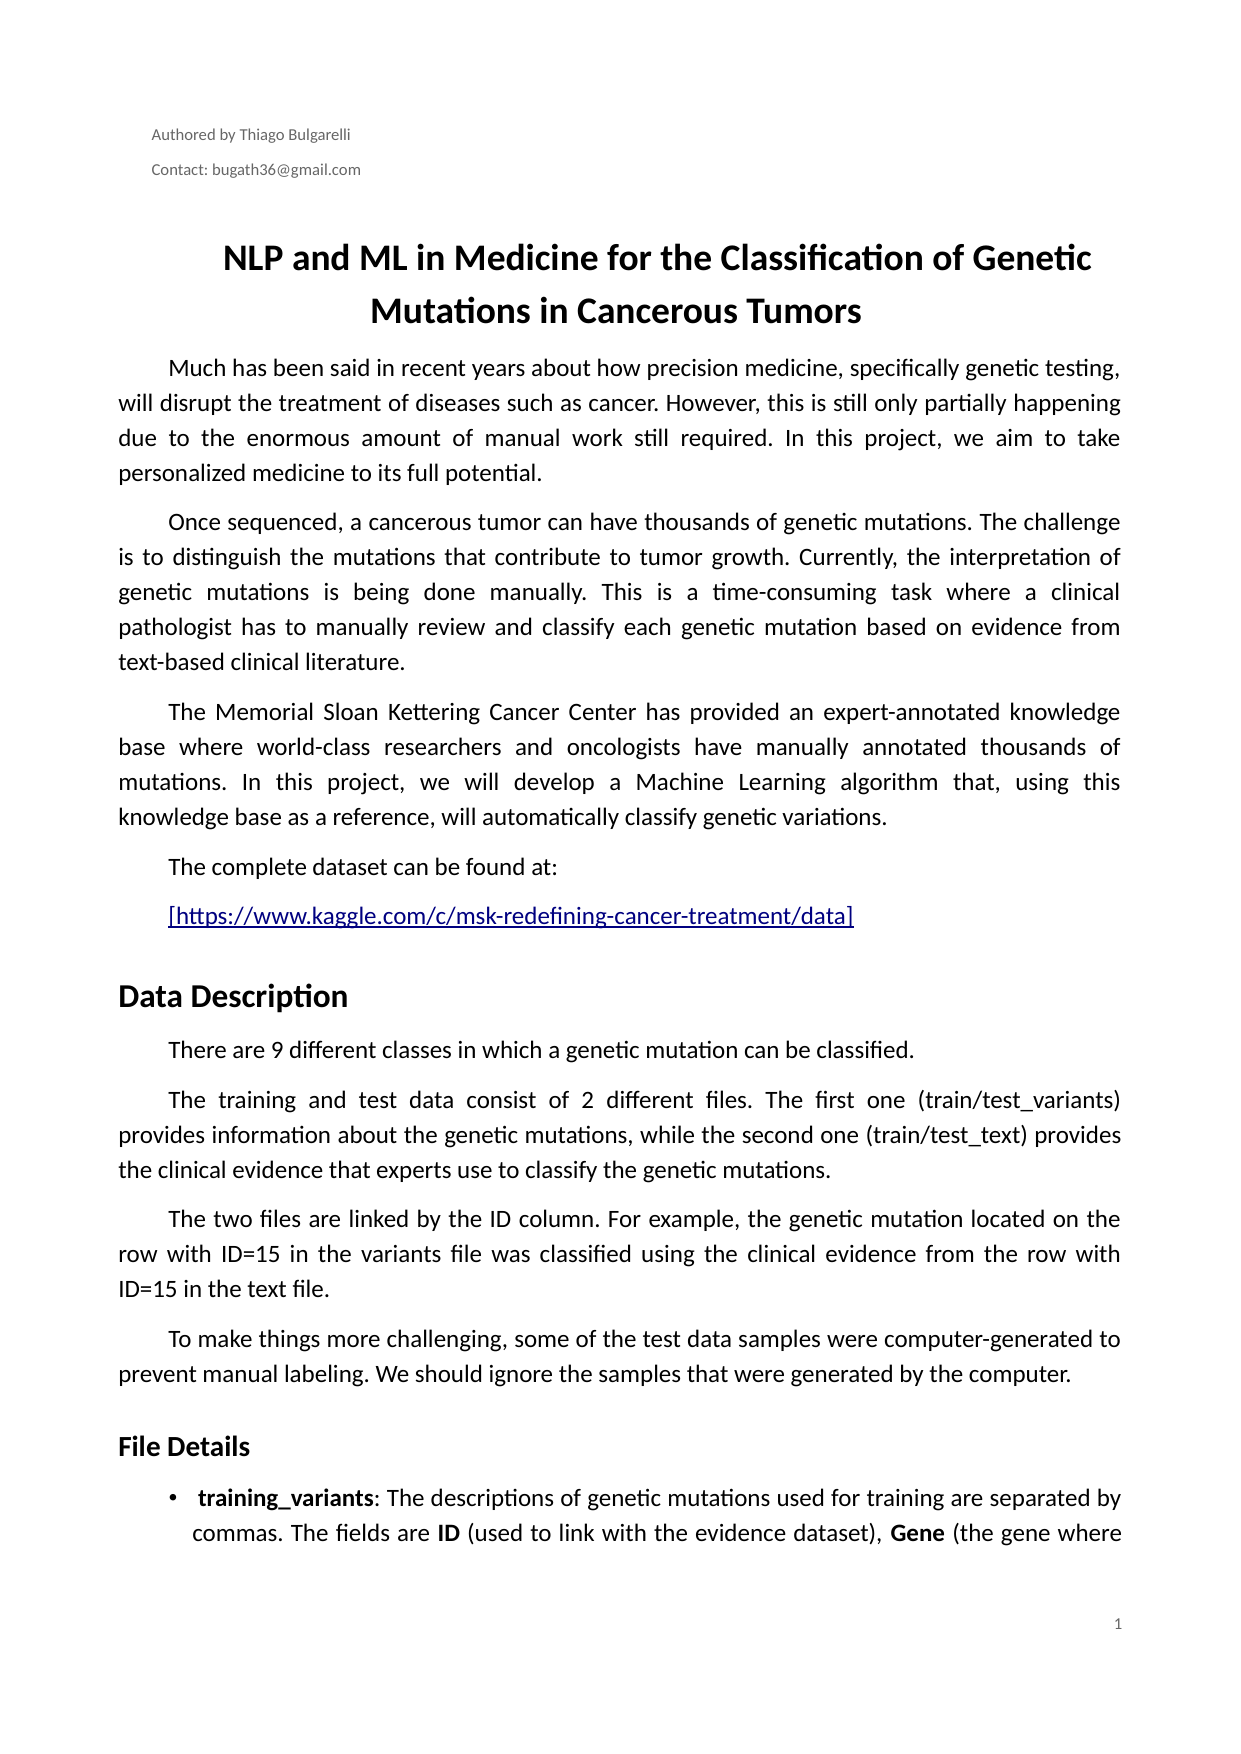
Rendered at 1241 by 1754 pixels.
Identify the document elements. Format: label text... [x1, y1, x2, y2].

text [https://www.kaggle.com/c/msk-redefining-cancer-treatment/data] [118, 900, 1122, 931]
subtitle Data Description [118, 975, 1122, 1016]
text The Memorial Sloan Kettering Cancer Center has provided an expert-annotated knowledge base where world-class researchers and oncologists have manually annotated thousands of mutations. In this project, we will develop a Machine Learning algorithm that, using this knowledge base as a reference, will automatically classify genetic variations. [118, 696, 1122, 832]
title NLP and ML in Medicine for the Classification of Genetic Mutations in Cancerous Tumors [118, 234, 1122, 333]
text Once sequenced, a cancerous tumor can have thousands of genetic mutations. The challenge is to distinguish the mutations that contribute to tumor growth. Currently, the interpretation of genetic mutations is being done manually. This is a time-consuming task where a clinical pathologist has to manually review and classify each genetic mutation based on evidence from text-based clinical literature. [118, 507, 1122, 677]
text To make things more challenging, some of the test data samples were computer-generated to prevent manual labeling. We should ignore the samples that were generated by the computer. [118, 1323, 1122, 1388]
text Much has been said in recent years about how precision medicine, specifically genetic testing, will disrupt the treatment of diseases such as cancer. However, this is still only partially happening due to the enormous amount of manual work still required. In this project, we aim to take personalized medicine to its full potential. [118, 352, 1122, 487]
text The complete dataset can be found at: [118, 851, 1122, 881]
text There are 9 different classes in which a genetic mutation can be classified. [118, 1034, 1122, 1065]
subtitle File Details [118, 1428, 1122, 1464]
text The training and test data consist of 2 different files. The first one (train/test_variants) provides information about the genetic mutations, while the second one (train/test_text) provides the clinical evidence that experts use to classify the genetic mutations. [118, 1084, 1122, 1184]
list training_variants: The descriptions of genetic mutations used for training are separated by commas. The fields are ID (used to link with the evidence dataset), Gene (the gene where [162, 1482, 1122, 1547]
text The two files are linked by the ID column. For example, the genetic mutation located on the row with ID=15 in the variants file was classified using the clinical evidence from the row with ID=15 in the text file. [118, 1203, 1122, 1304]
